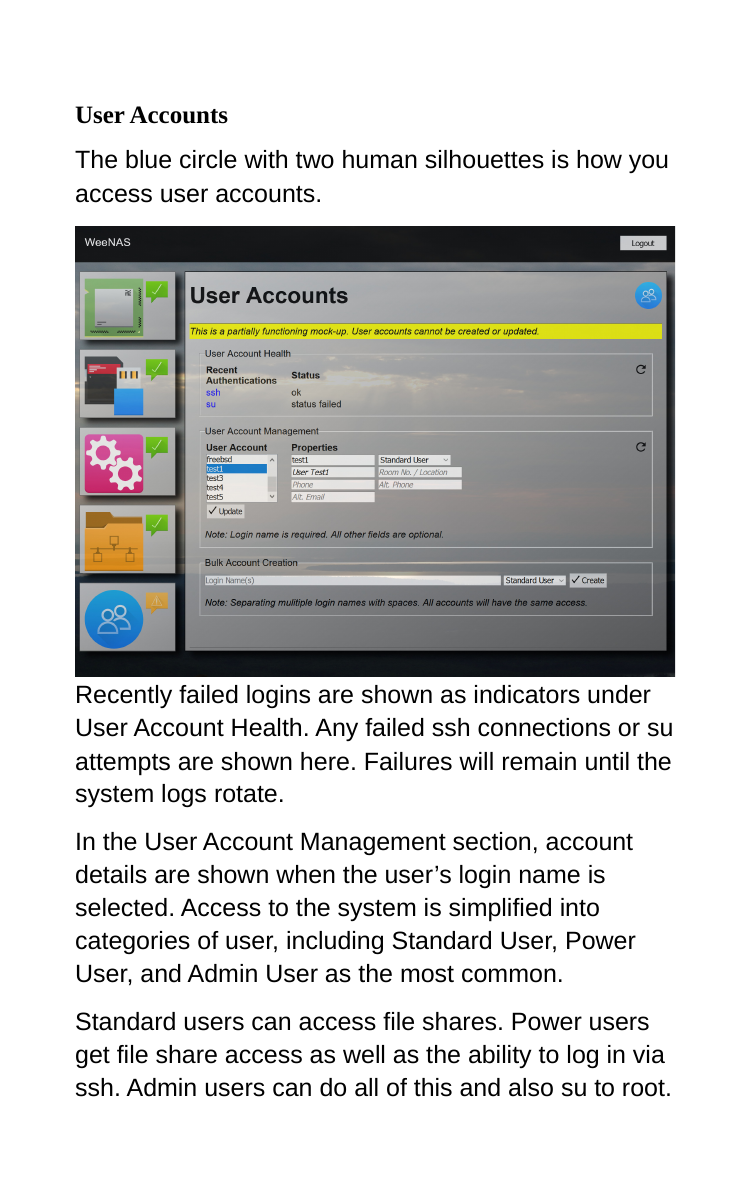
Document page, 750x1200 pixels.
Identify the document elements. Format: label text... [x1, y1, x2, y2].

text Standard users can access file shares. Power users get file share access as well as the ability to log in via ssh. Admin users can do all of this and also su to root. [75, 1007, 675, 1102]
picture [75, 226, 675, 677]
text The blue circle with two human silhouettes is how you access user accounts. [75, 146, 675, 207]
text In the User Account Management section, account details are shown when the user’s login name is selected. Access to the system is simplified into categories of user, including Standard User, Power User, and Admin User as the most common. [75, 827, 675, 988]
subtitle User Accounts [75, 100, 675, 129]
text Recently failed logins are shown as indicators under User Account Health. Any failed ssh connections or su attempts are shown here. Failures will remain until the system logs rotate. [75, 677, 675, 808]
